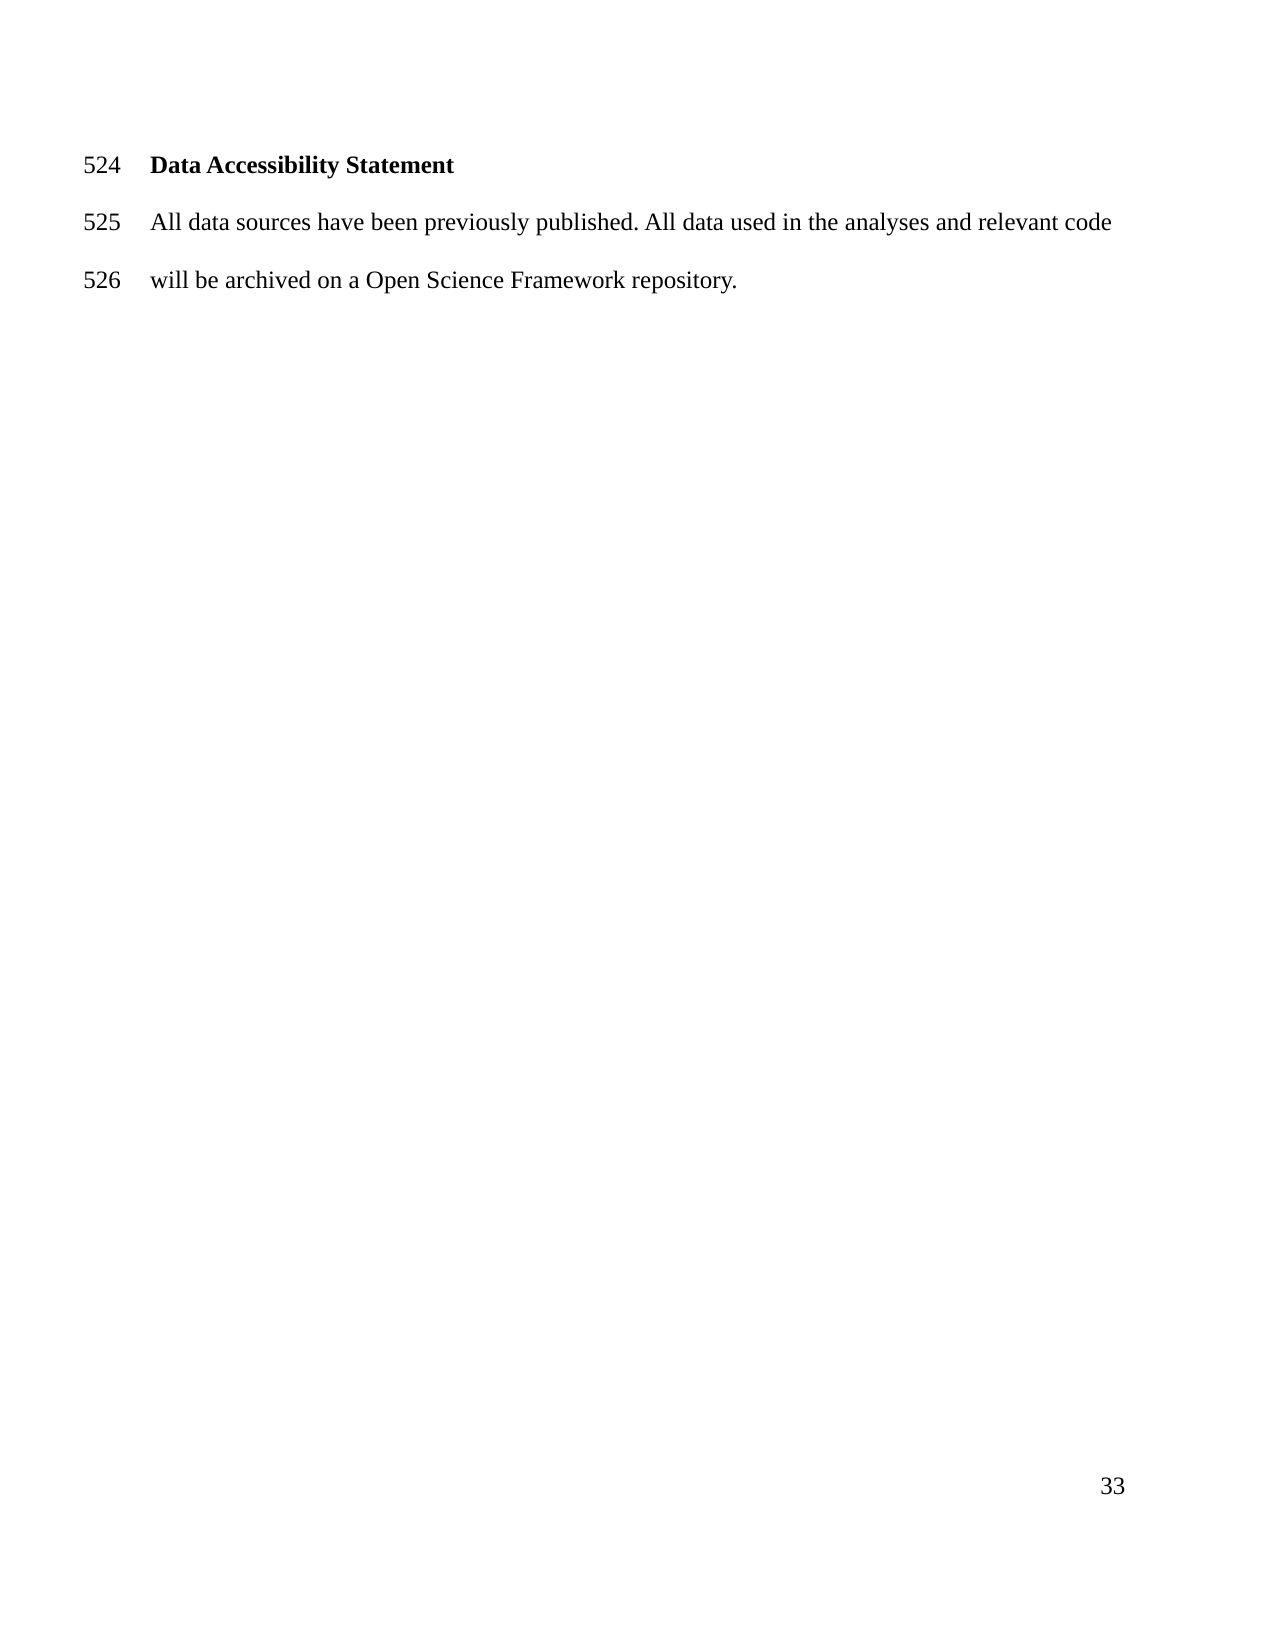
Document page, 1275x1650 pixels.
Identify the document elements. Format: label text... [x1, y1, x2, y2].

text All data sources have been previously published. All data used in the analyses and relevant code will be archived on a Open Science Framework repository. [150, 207, 1125, 294]
text Data Accessibility Statement [150, 150, 1125, 179]
